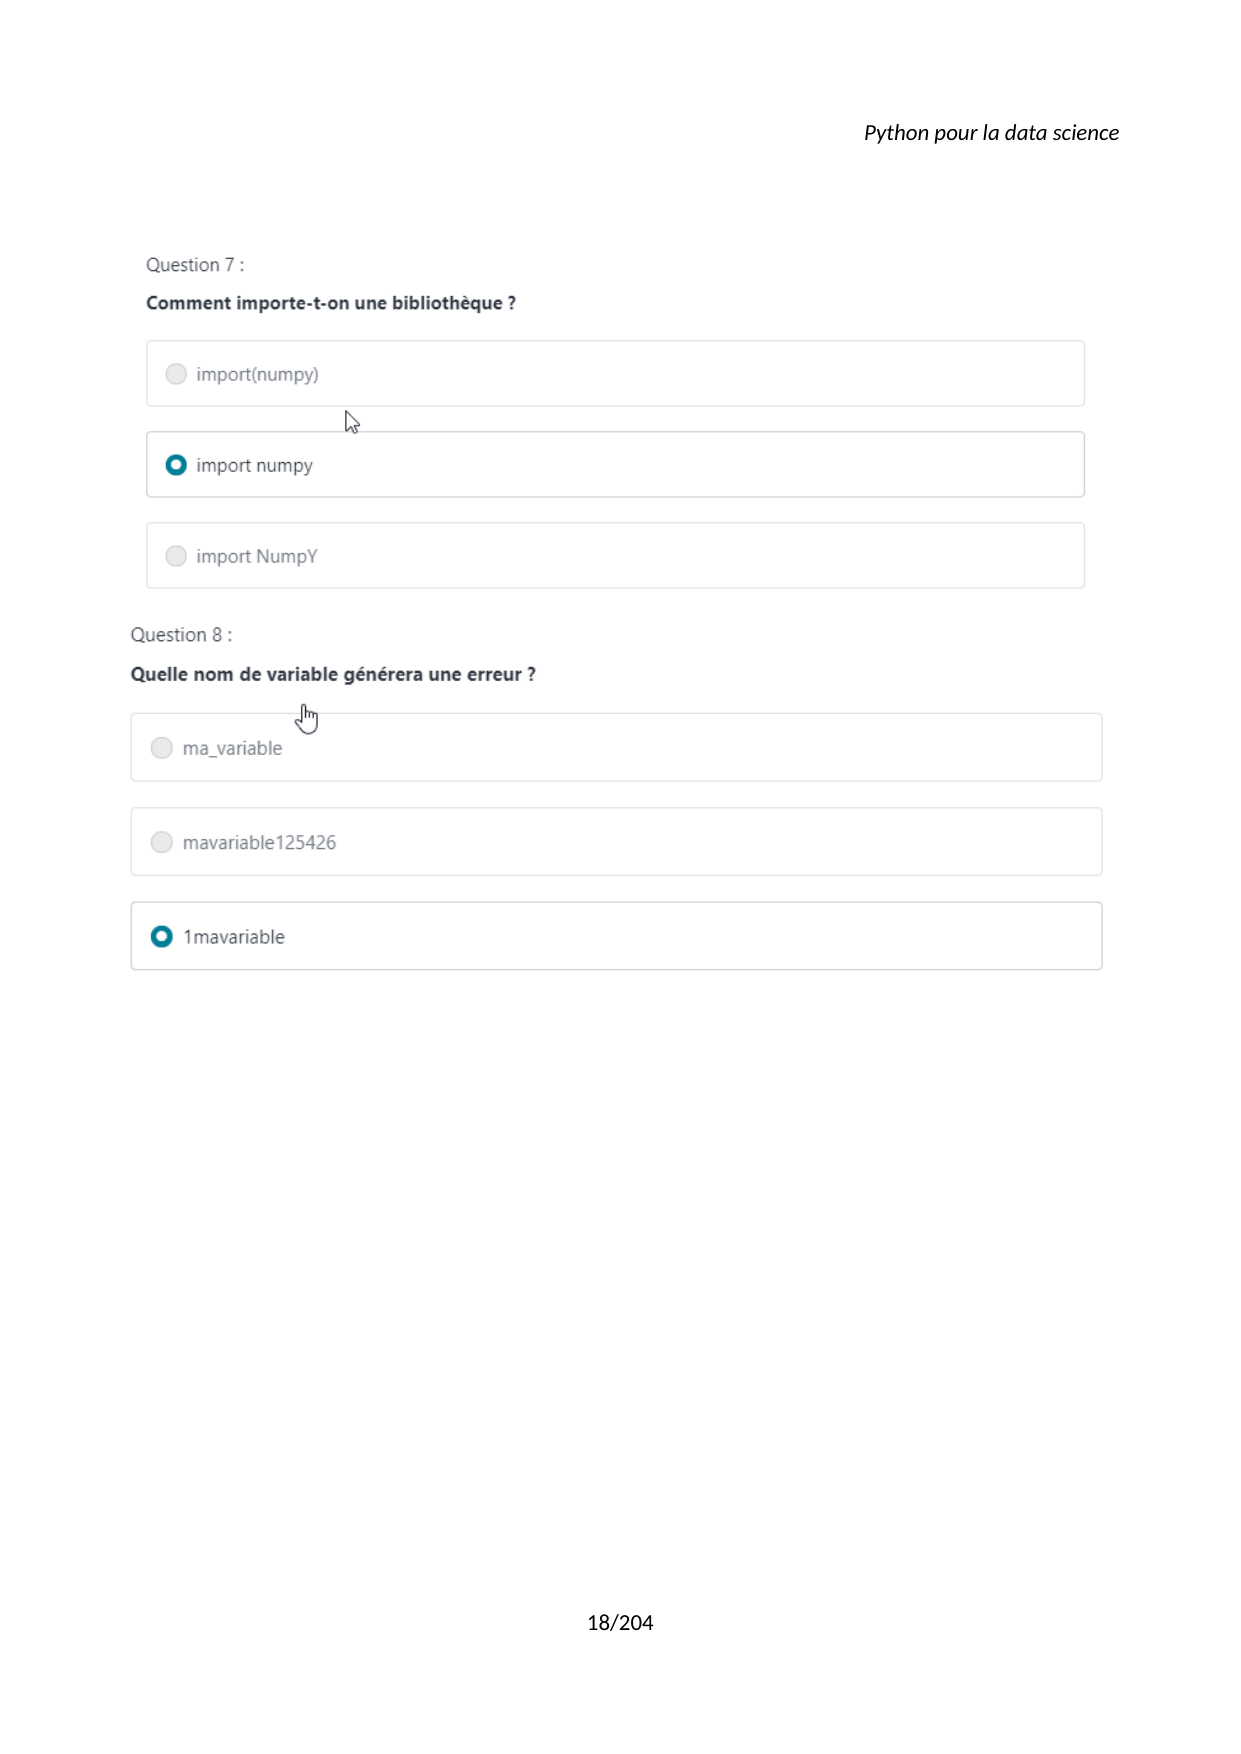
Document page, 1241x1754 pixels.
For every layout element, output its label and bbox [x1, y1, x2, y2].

picture [118, 232, 1122, 1010]
